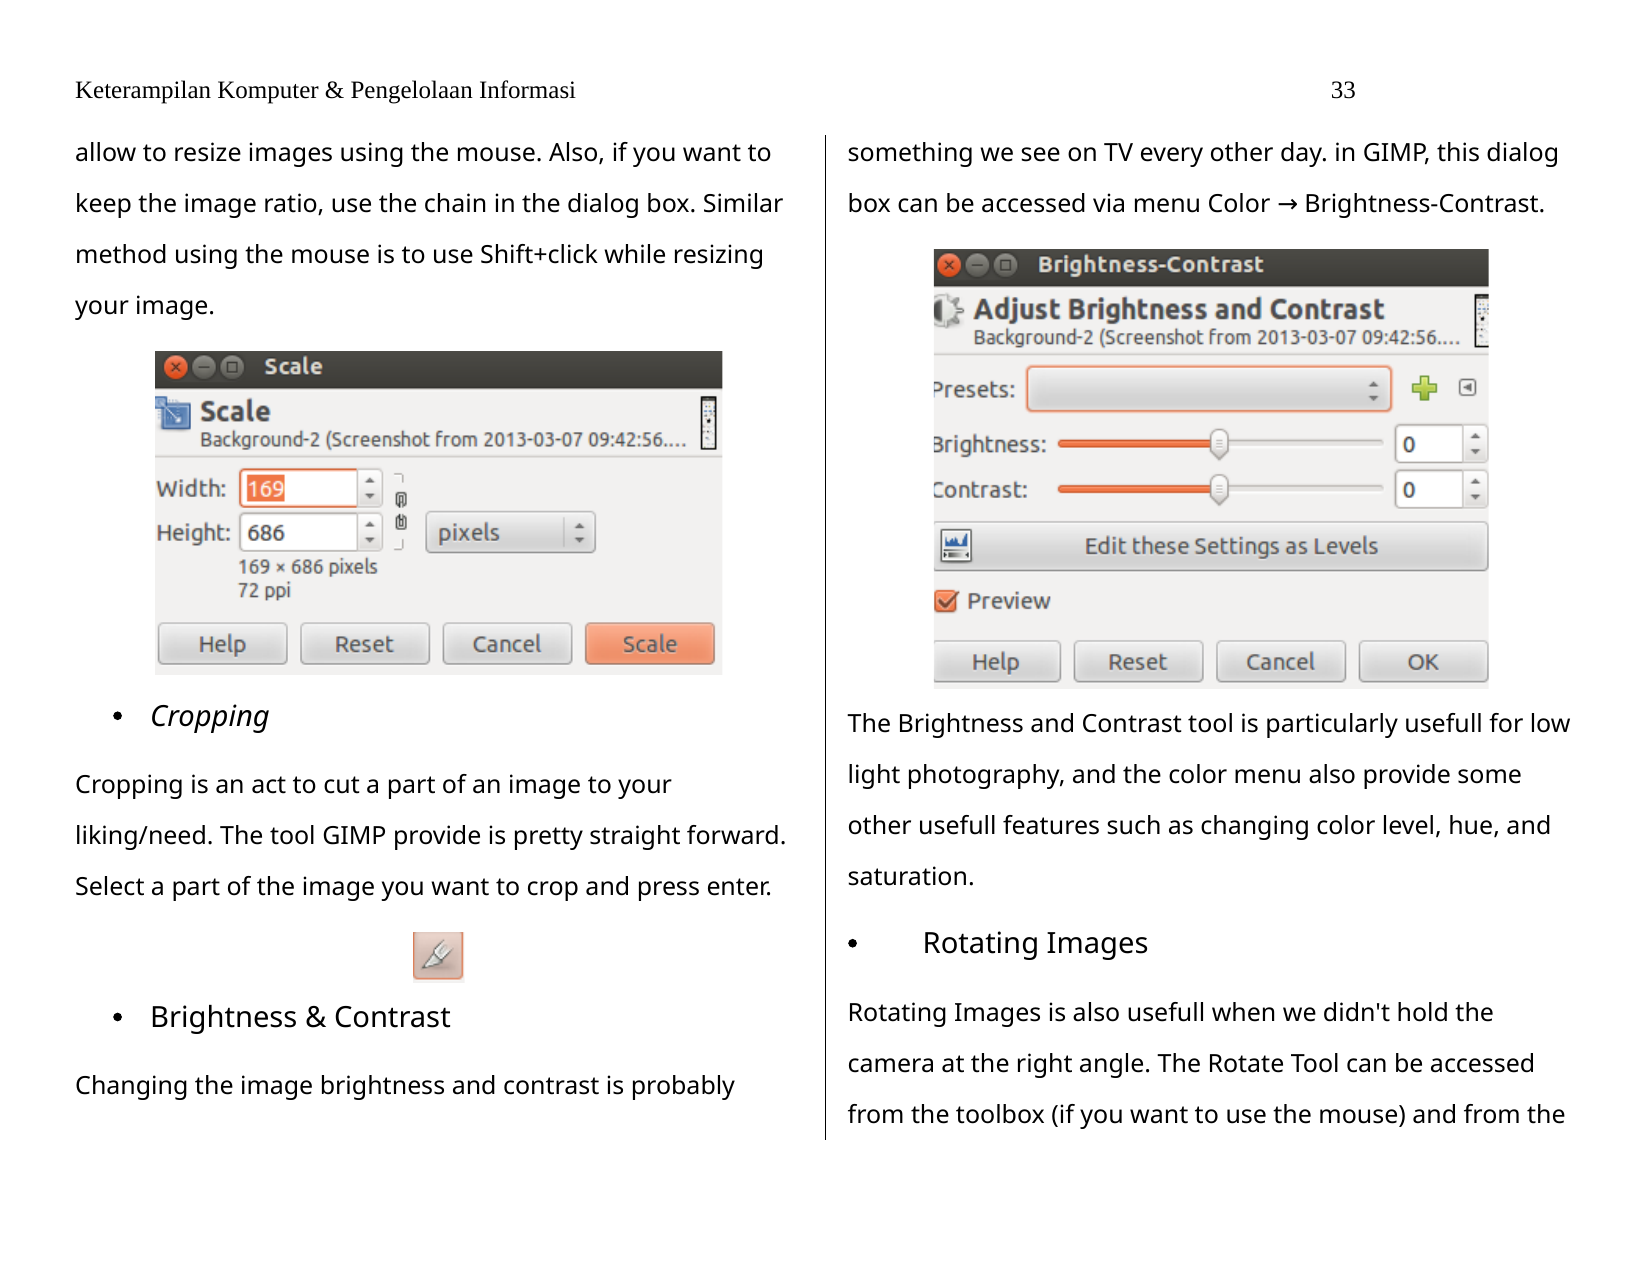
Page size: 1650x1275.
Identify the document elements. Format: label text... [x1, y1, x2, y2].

list something we see on TV every other day. in GIMP, this dialog box can be accessed via menu Color → Brightness-Contrast. [847, 135, 1575, 220]
list Changing the image brightness and contrast is probably [75, 1068, 802, 1102]
picture [413, 932, 465, 983]
list Rotating Images is also usefull when we didn't hold the camera at the right angle. The Rotate Tool can be accessed from the toolbox (if you want to use the mouse) and from the [847, 994, 1575, 1130]
list The Brightness and Contrast tool is particularly usefull for low light photography, and the color menu also provide some other usefull features such as changing color level, hue, and saturation. [847, 249, 1575, 893]
list Rotating Images [847, 922, 1575, 962]
picture [933, 249, 1489, 689]
list Brightness & Contrast [112, 996, 802, 1036]
list Cropping is an act to cut a part of an image to your liking/need. The tool GIMP provide is pretty straight forward. Select a part of the image you want to crop and press enter. [75, 767, 802, 903]
list Cropping [112, 352, 802, 734]
text allow to resize images using the mouse. Also, if you want to keep the image ratio, use the chain in the dialog box. Similar method using the mouse is to use Shift+click while resizing your image. [75, 135, 802, 322]
picture [155, 351, 723, 675]
